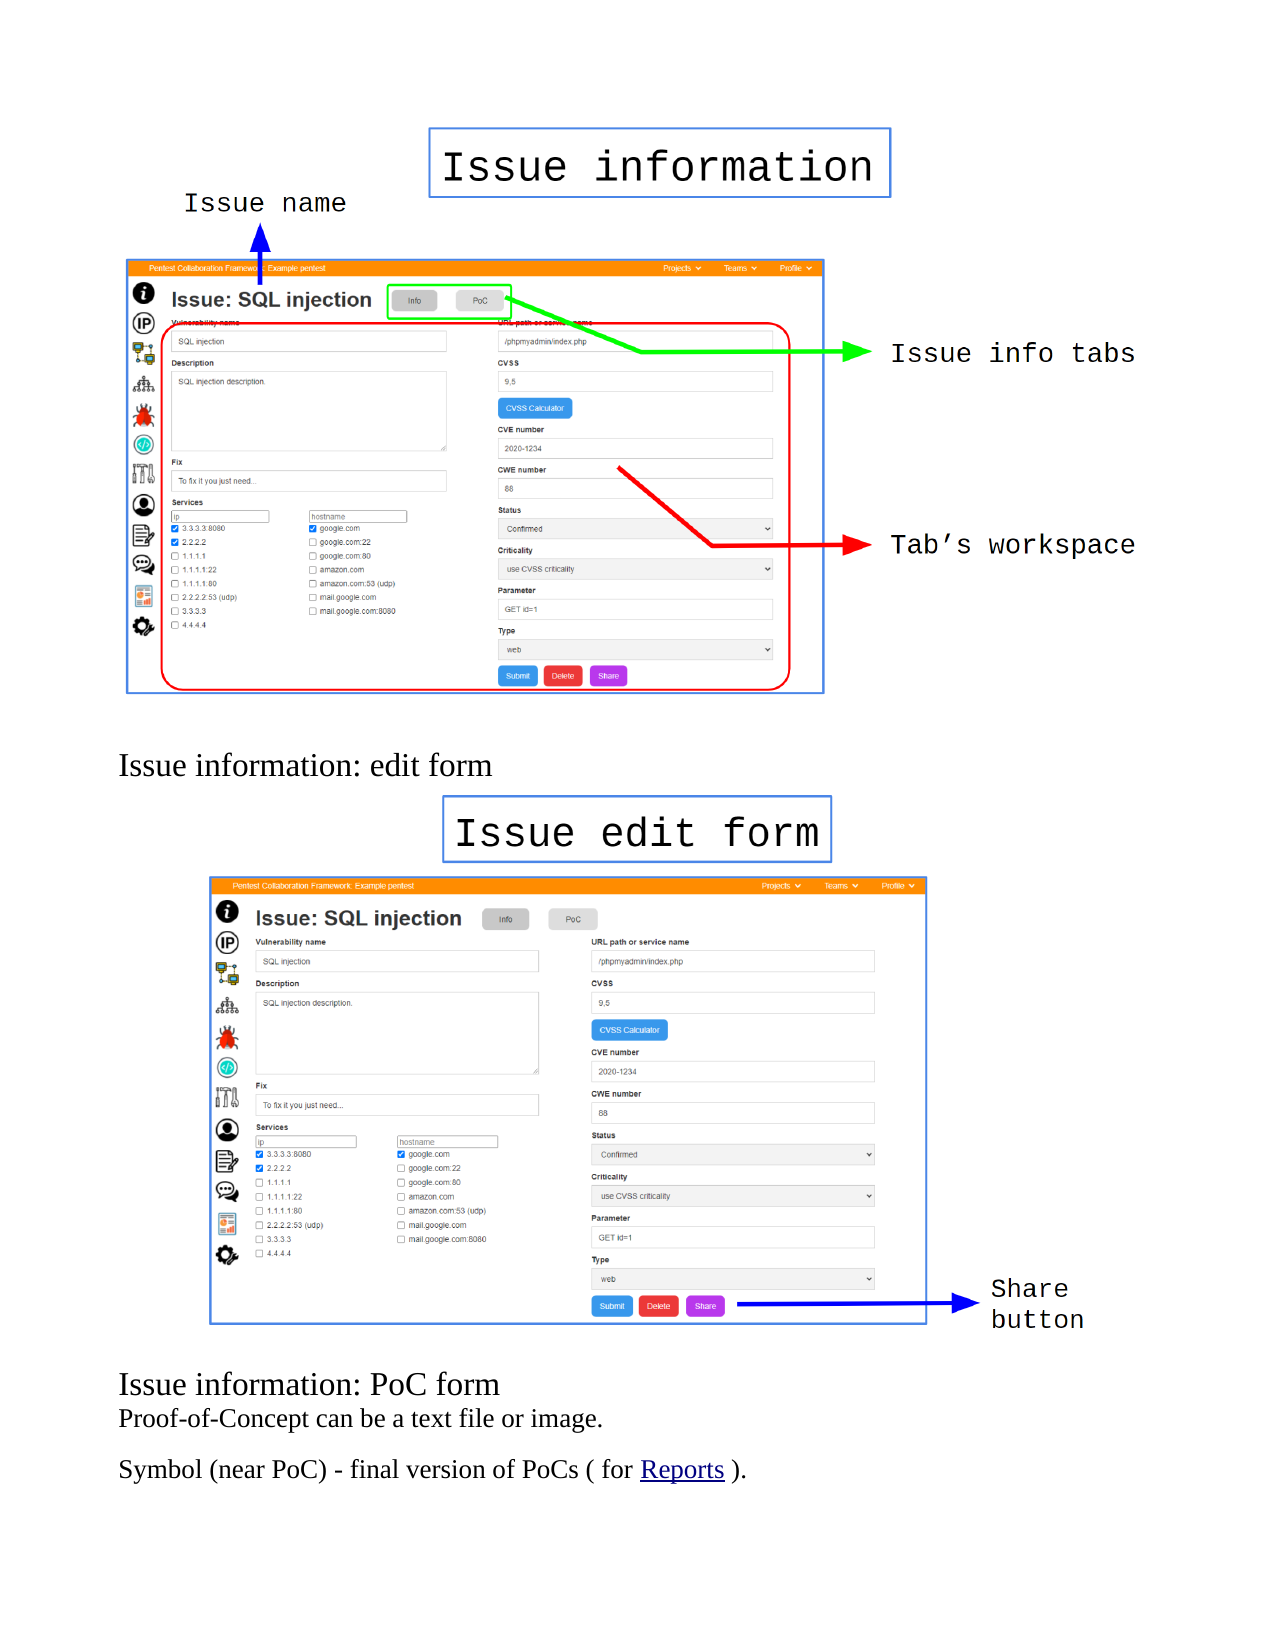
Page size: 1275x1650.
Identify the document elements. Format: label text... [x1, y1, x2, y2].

text Symbol (near PoC) - final version of PoCs ( for Reports ). [118, 1453, 1157, 1517]
picture [118, 784, 1157, 1365]
text Proof-of-Concept can be a text file or image. [118, 1403, 1157, 1434]
picture [118, 118, 1157, 708]
text Issue information: edit form [118, 708, 1157, 784]
text Issue information: PoC form [118, 1365, 1157, 1403]
